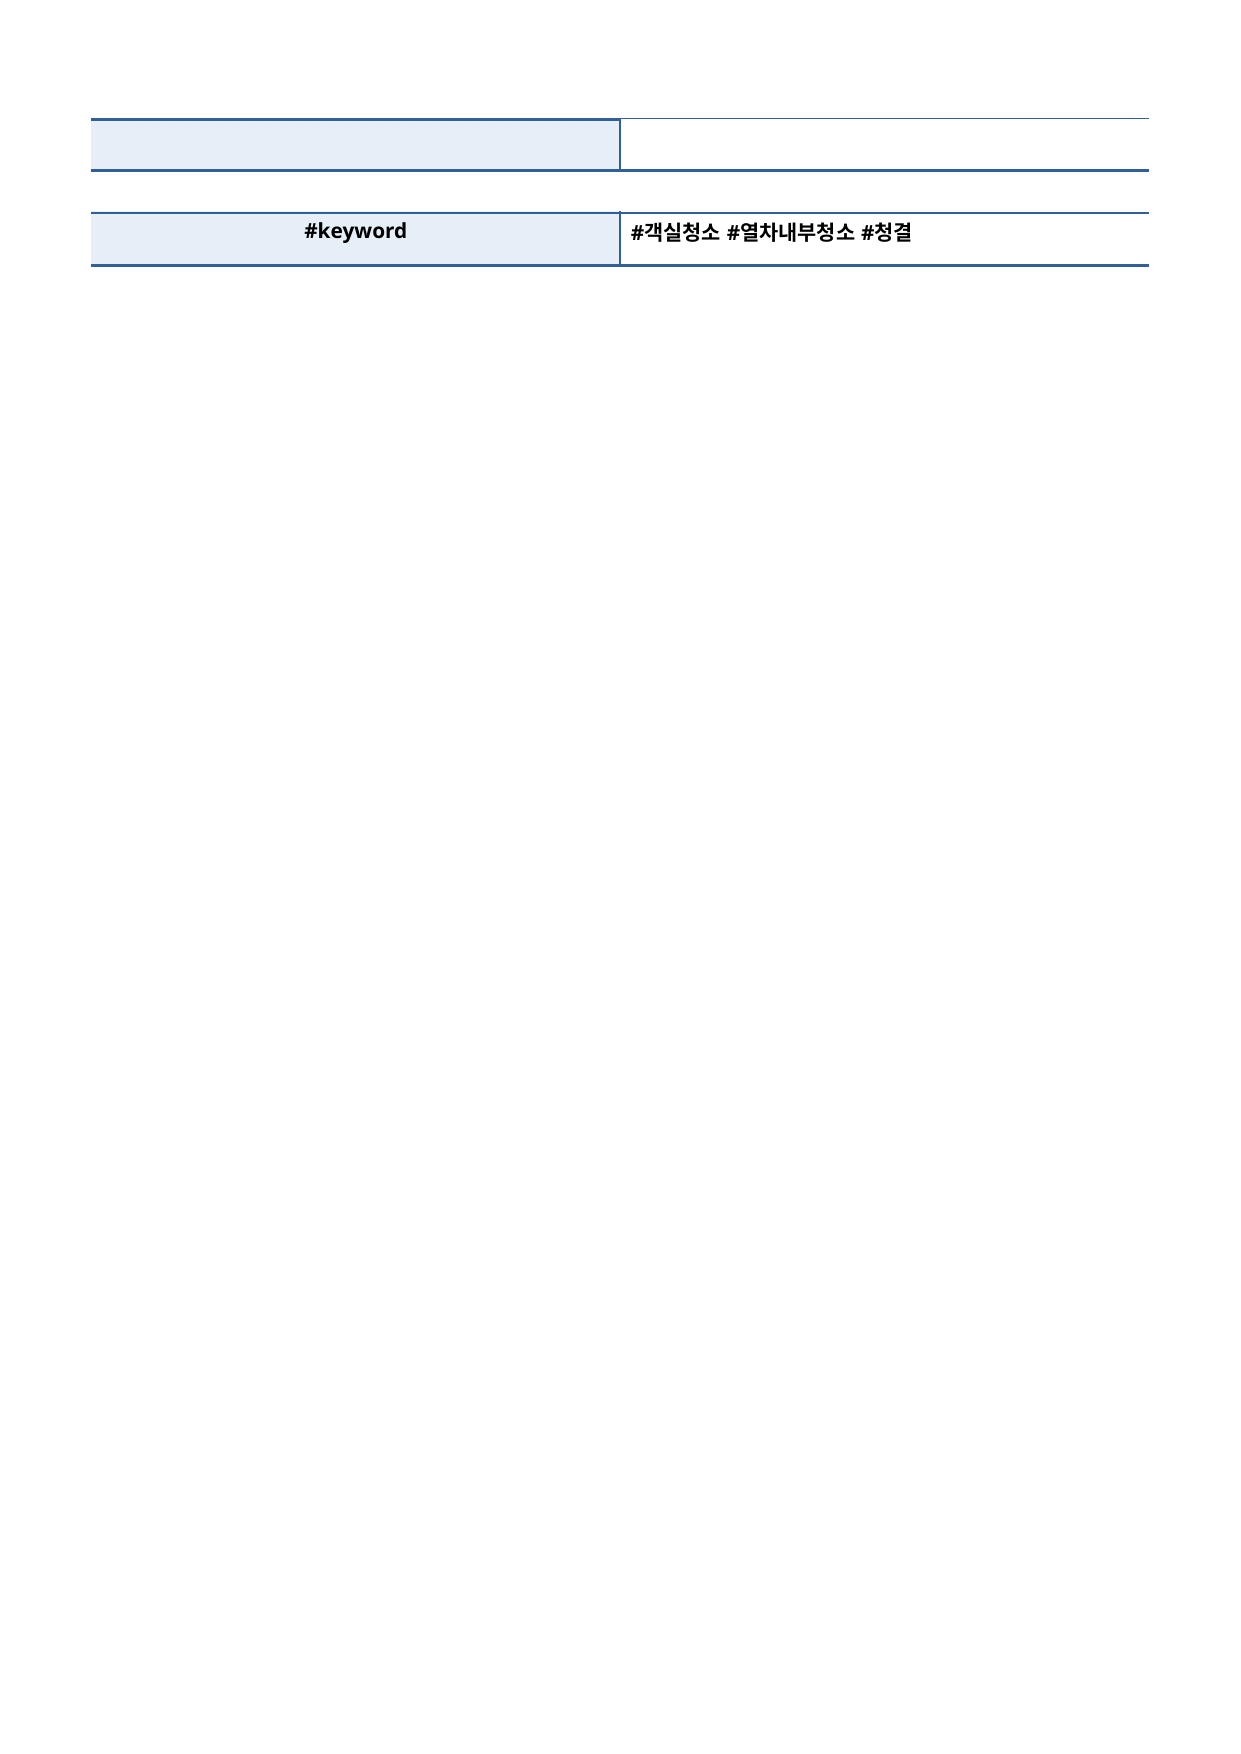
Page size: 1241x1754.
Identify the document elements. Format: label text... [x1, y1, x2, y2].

table_header [91, 121, 619, 169]
table_cell [621, 119, 1149, 169]
table_header #객실청소 #열차내부청소 #청결 [621, 214, 1149, 264]
table_header #keyword [91, 214, 619, 264]
